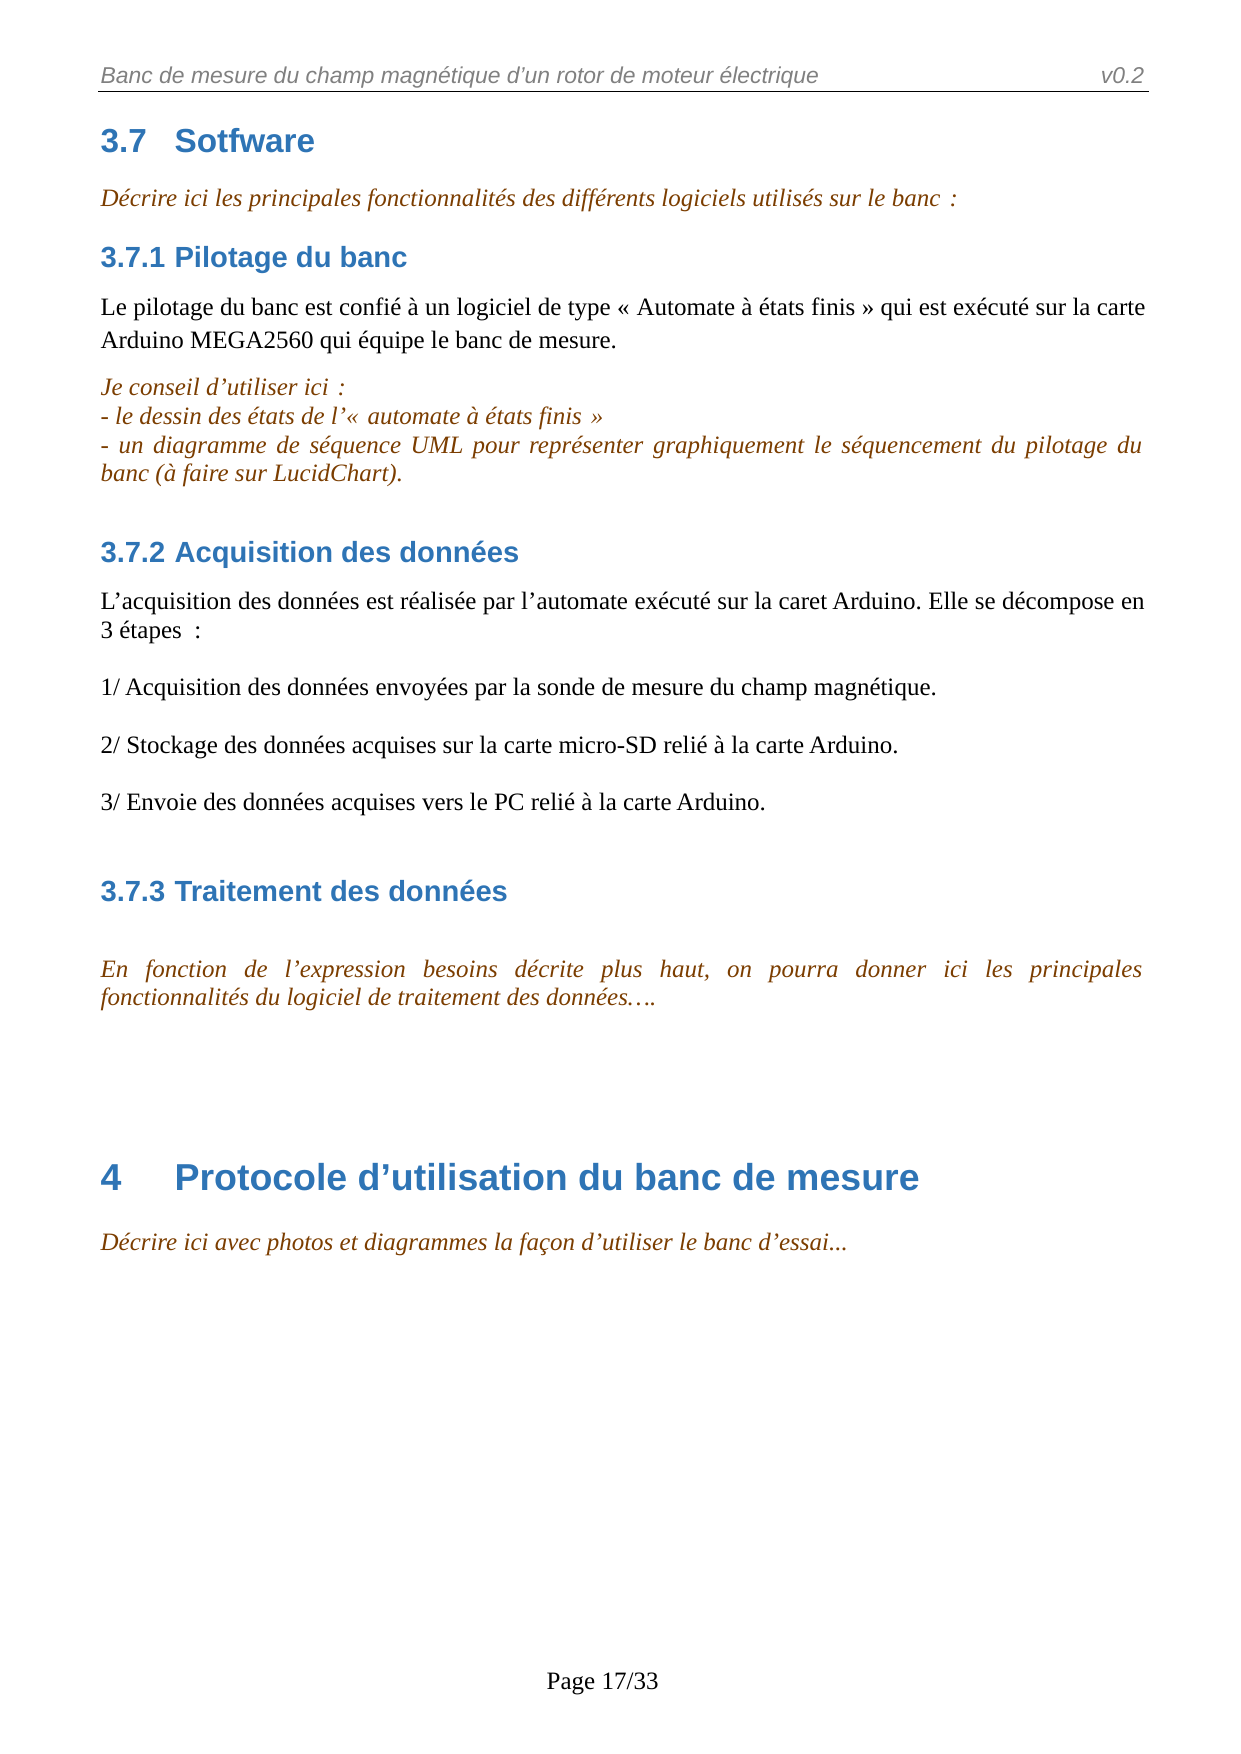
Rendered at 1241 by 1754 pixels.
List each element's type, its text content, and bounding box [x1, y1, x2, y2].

subtitle Pilotage du banc [100, 240, 1146, 274]
text 1/ Acquisition des données envoyées par la sonde de mesure du champ magnétique. [100, 672, 1146, 701]
subtitle Traitement des données [100, 874, 1146, 907]
text Je conseil d’utiliser ici : [100, 372, 1146, 401]
text 2/ Stockage des données acquises sur la carte micro-SD relié à la carte Arduino. [100, 730, 1146, 759]
text Le pilotage du banc est confié à un logiciel de type « Automate à états finis » qui est exécuté sur la carte Arduino MEGA2560 qui équipe le banc de mesure. [100, 292, 1146, 353]
text Décrire ici les principales fonctionnalités des différents logiciels utilisés sur le banc : [100, 183, 1146, 212]
text L’acquisition des données est réalisée par l’automate exécuté sur la caret Arduino. Elle se décompose en 3 étapes : [100, 586, 1146, 644]
subtitle Sotfware [100, 121, 1146, 159]
text Décrire ici avec photos et diagrammes la façon d’utiliser le banc d’essai... [100, 1227, 1146, 1256]
text 3/ Envoie des données acquises vers le PC relié à la carte Arduino. [100, 787, 1146, 816]
text En fonction de l’expression besoins décrite plus haut, on pourra donner ici les principales fonctionnalités du logiciel de traitement des données…. [100, 925, 1146, 1011]
text - le dessin des états de l’« automate à états finis » [100, 401, 1146, 430]
subtitle Protocole d’utilisation du banc de mesure [100, 1155, 1146, 1198]
subtitle Acquisition des données [100, 535, 1146, 568]
text - un diagramme de séquence UML pour représenter graphiquement le séquencement du pilotage du banc (à faire sur LucidChart). [100, 430, 1146, 487]
